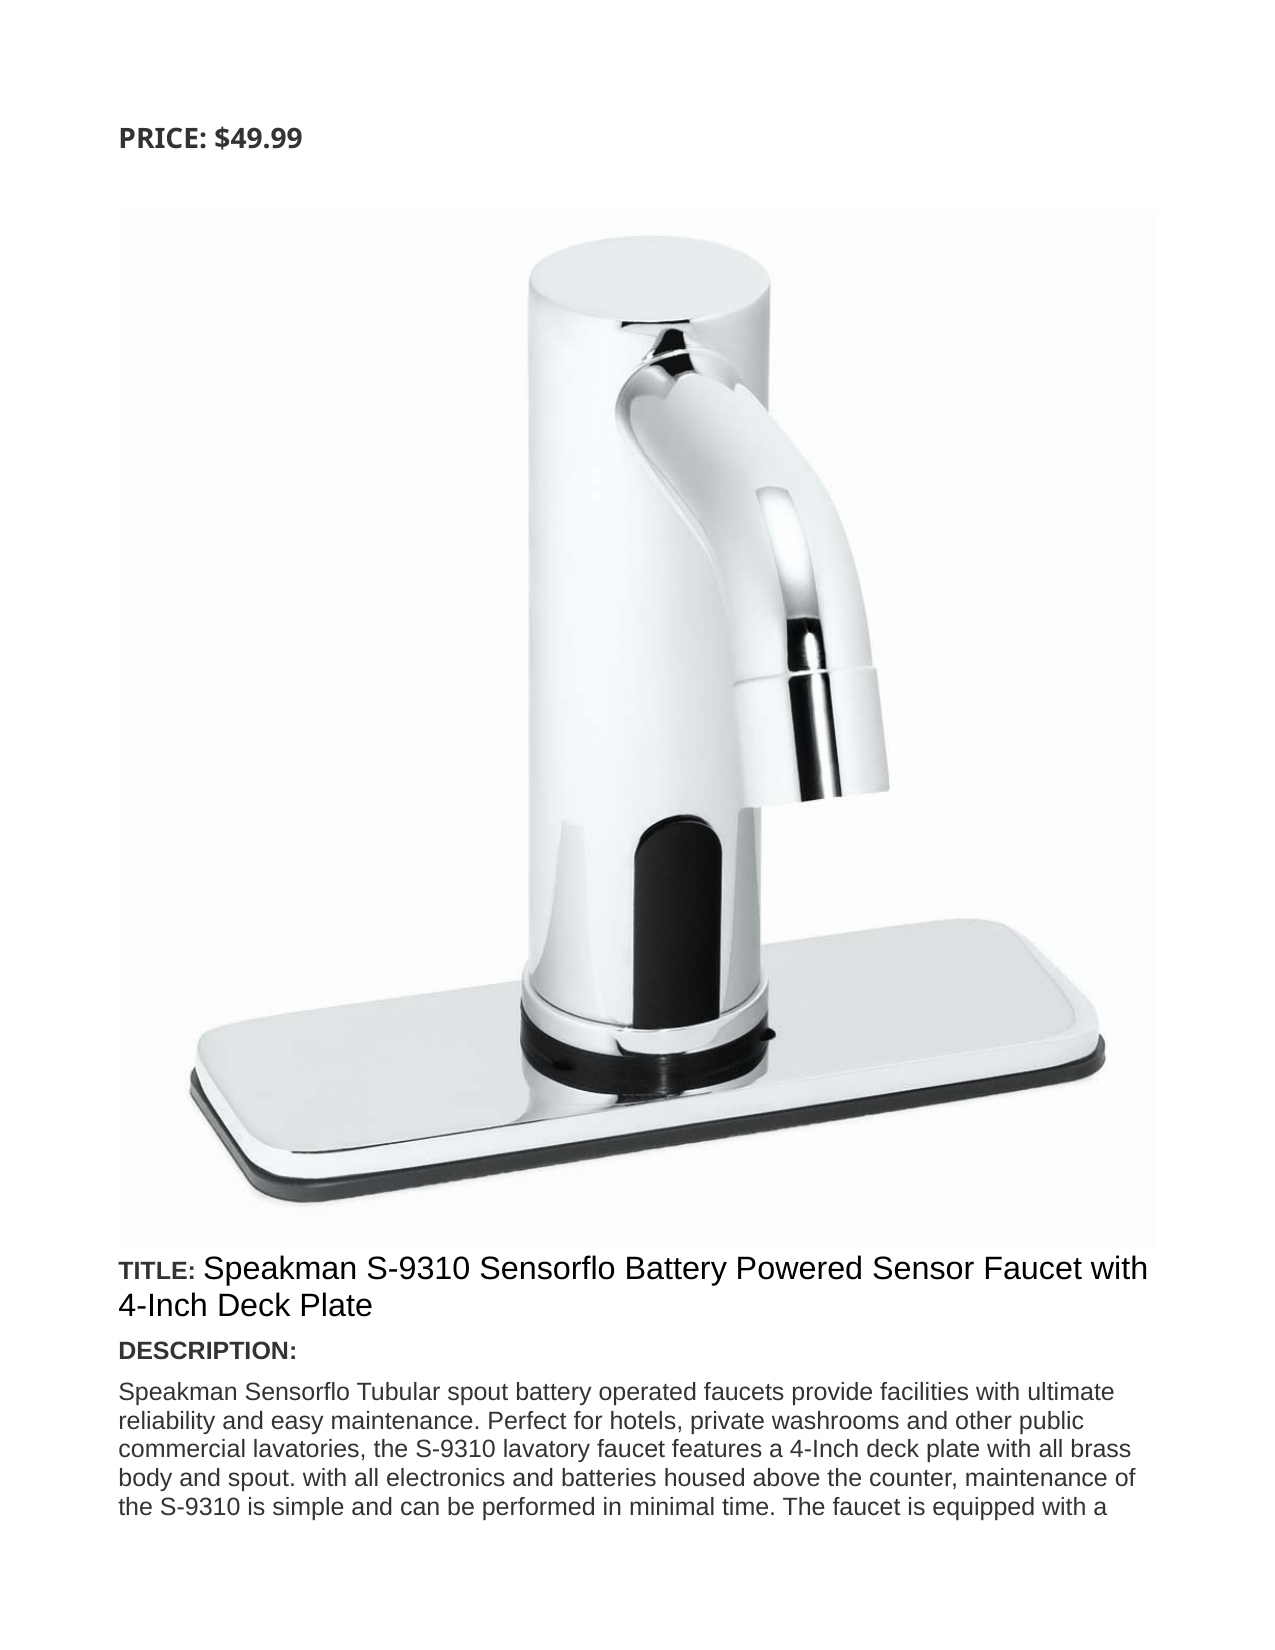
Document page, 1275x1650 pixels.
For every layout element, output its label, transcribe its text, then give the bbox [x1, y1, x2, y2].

text Speakman Sensorflo Tubular spout battery operated faucets provide facilities with ultimate reliability and easy maintenance. Perfect for hotels, private washrooms and other public commercial lavatories, the S-9310 lavatory faucet features a 4-Inch deck plate with all brass body and spout. with all electronics and batteries housed above the counter, maintenance of the S-9310 is simple and can be performed in minimal time. The faucet is equipped with a [118, 1377, 1157, 1521]
text PRICE: $49.99 [118, 118, 1157, 156]
text TITLE: Speakman S-9310 Sensorflo Battery Powered Sensor Faucet with 4-Inch Deck Plate [118, 1249, 1157, 1323]
text DESCRIPTION: [118, 1336, 1157, 1364]
